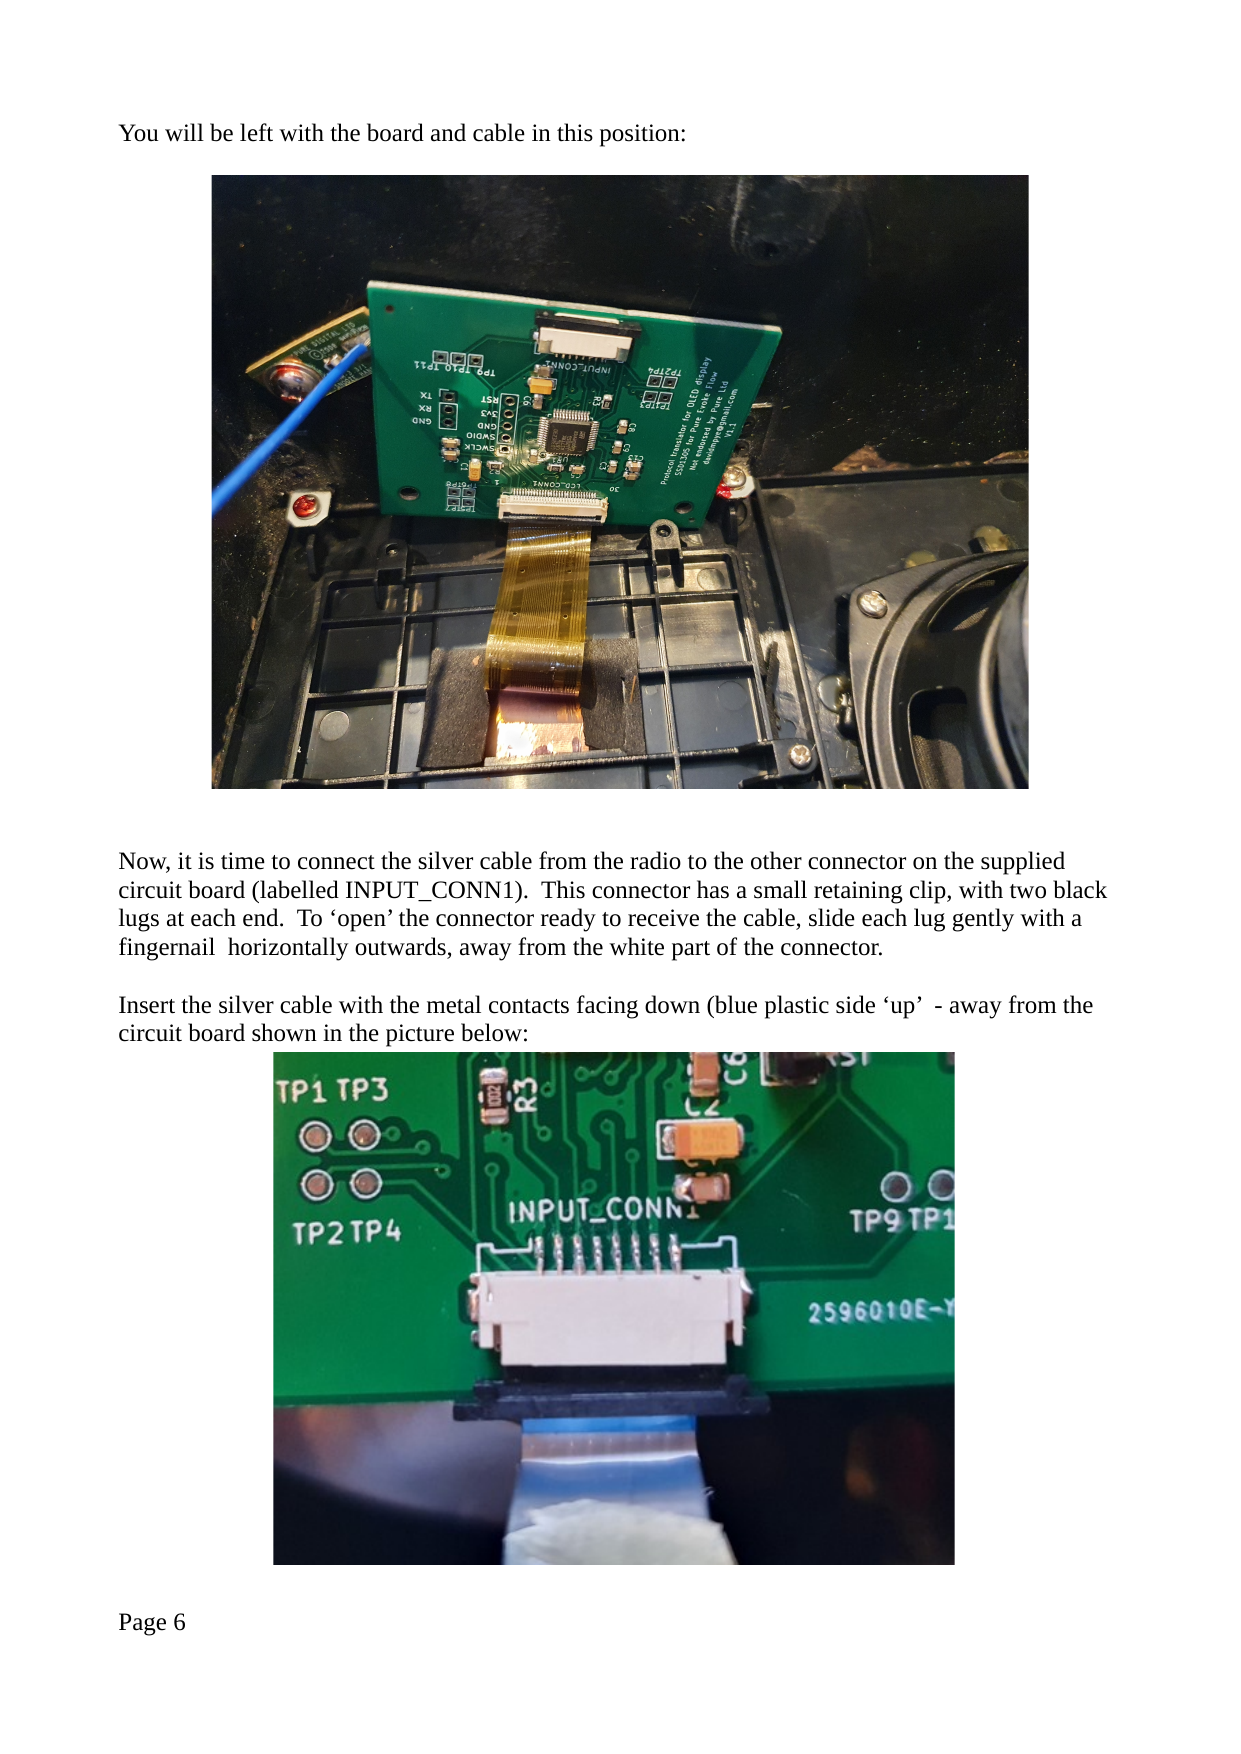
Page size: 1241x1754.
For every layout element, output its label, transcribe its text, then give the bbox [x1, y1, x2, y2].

picture [273, 1052, 955, 1565]
picture [211, 175, 1029, 789]
text Now, it is time to connect the silver cable from the radio to the other connector on the supplied circuit board (labelled INPUT_CONN1). This connector has a small retaining clip, with two black lugs at each end. To ‘open’ the connector ready to receive the cable, slide each lug gently with a fingernail horizontally outwards, away from the white part of the connector. [118, 846, 1122, 961]
text Insert the silver cable with the metal contacts facing down (blue plastic side ‘up’ - away from the circuit board shown in the picture below: [118, 990, 1122, 1047]
text You will be left with the board and cable in this position: [118, 118, 1122, 147]
